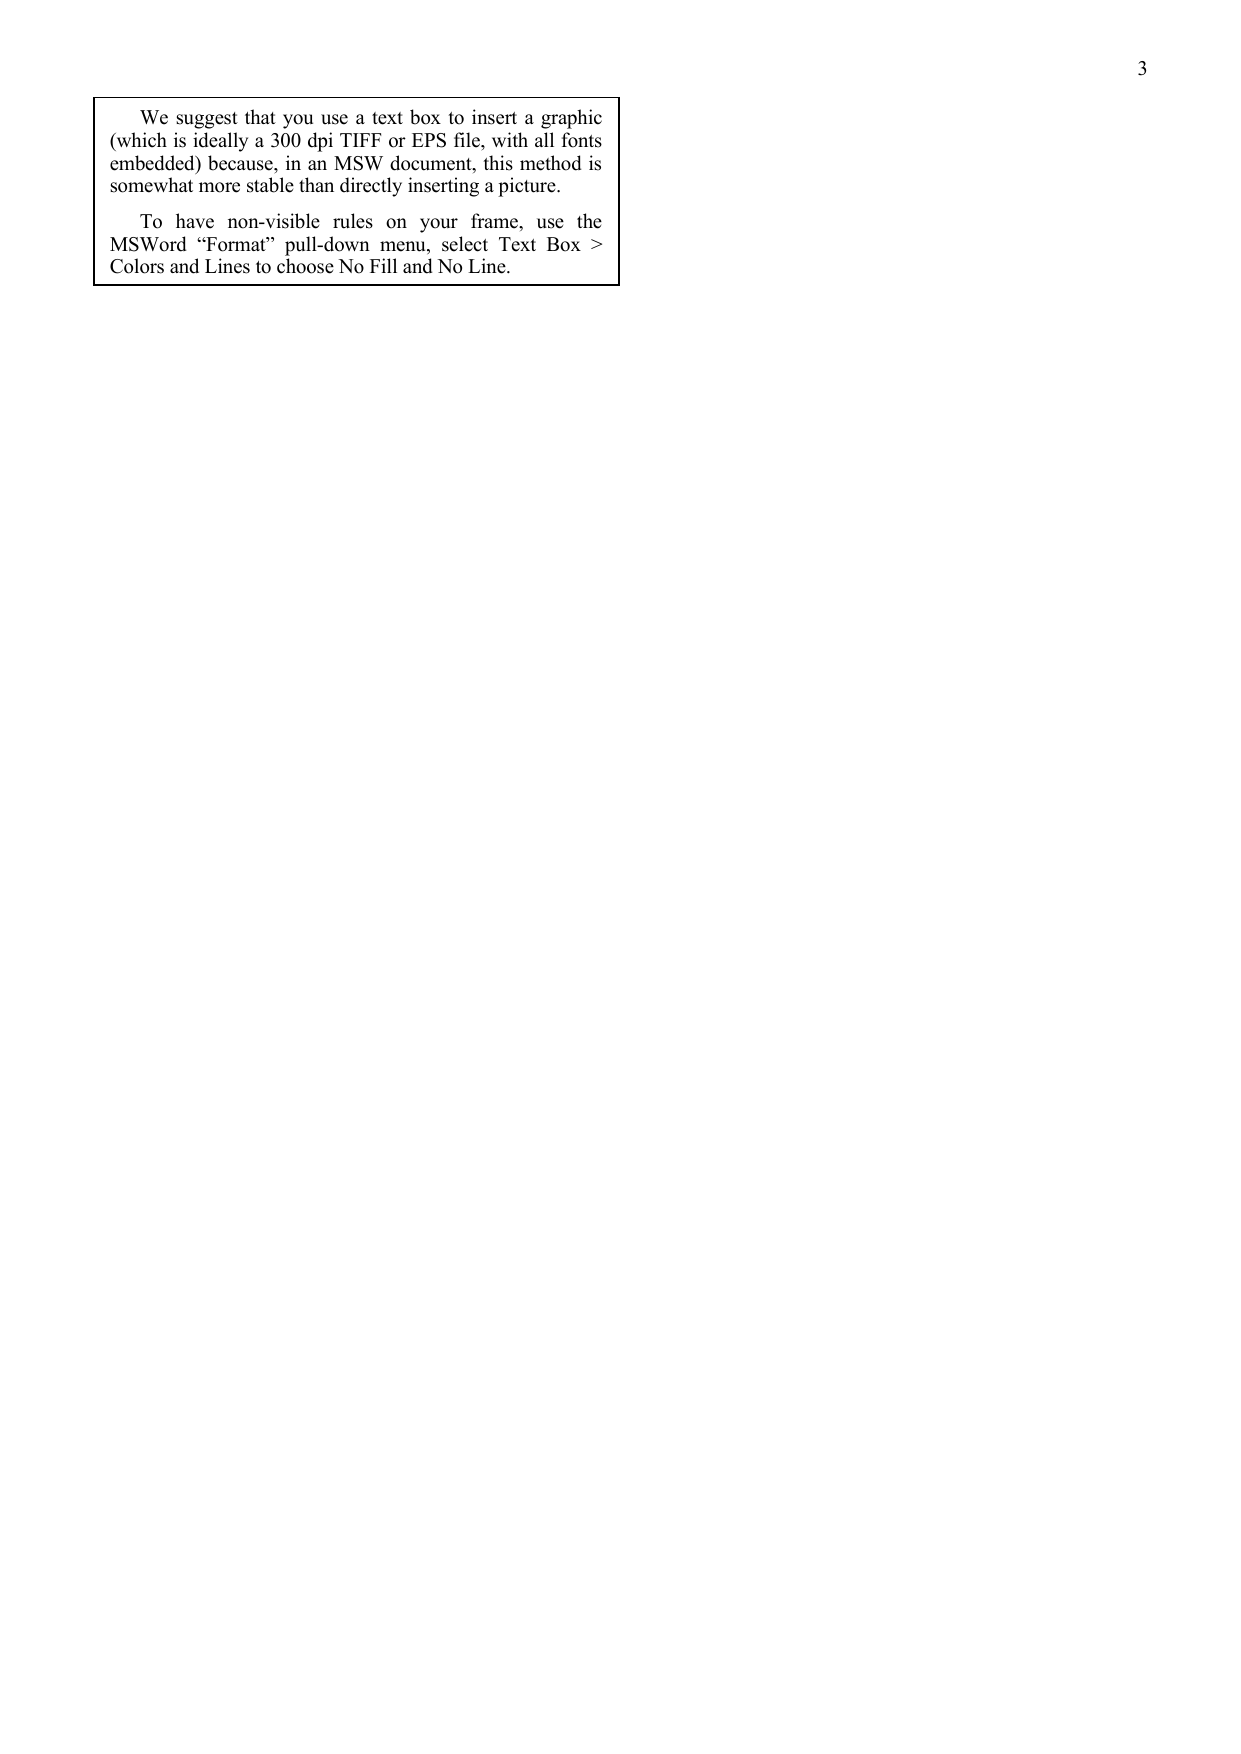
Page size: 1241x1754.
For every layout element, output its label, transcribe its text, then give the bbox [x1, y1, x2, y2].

text We suggest that you use a text box to insert a graphic (which is ideally a 300 dpi TIFF or EPS file, with all fonts embedded) because, in an MSW document, this method is somewhat more stable than directly inserting a picture. [109, 106, 603, 197]
text 6 [93, 56, 1147, 80]
text To have non-visible rules on your frame, use the MSWord “Format” pull-down menu, select Text Box > Colors and Lines to choose No Fill and No Line. [109, 210, 603, 277]
